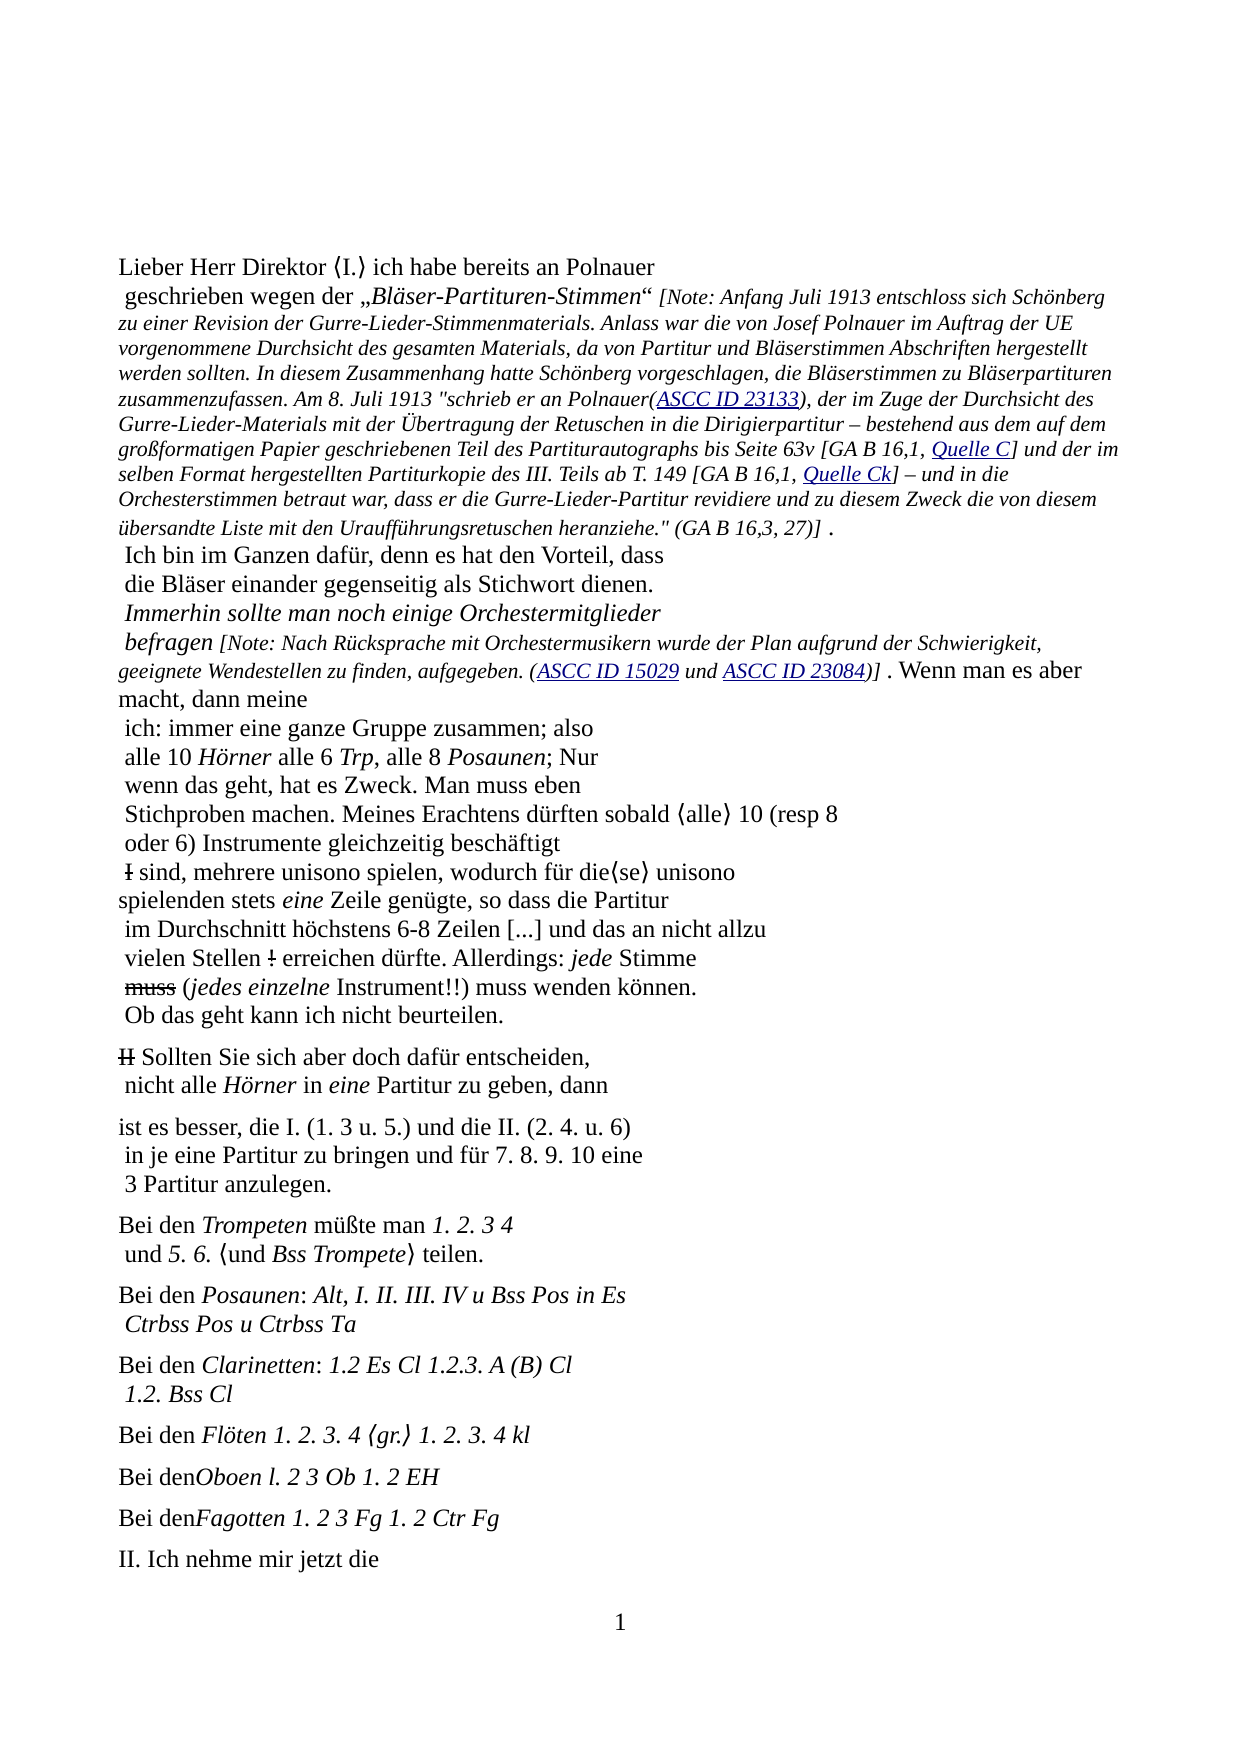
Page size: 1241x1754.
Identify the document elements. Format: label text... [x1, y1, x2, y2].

text Lieber Herr Direktor ⟨I.⟩ ich habe bereits an Polnauer geschrieben wegen der „Bläser-Partituren-Stimmen“ [Note: Anfang Juli 1913 entschloss sich Schönberg zu einer Revision der Gurre-Lieder-Stimmenmaterials. Anlass war die von Josef Polnauer im Auftrag der UE vorgenommene Durchsicht des gesamten Materials, da von Partitur und Bläserstimmen Abschriften hergestellt werden sollten. In diesem Zusammenhang hatte Schönberg vorgeschlagen, die Bläserstimmen zu Bläserpartituren zusammenzufassen. Am 8. Juli 1913 "schrieb er an Polnauer(ASCC ID 23133), der im Zuge der Durchsicht des Gurre-Lieder-Materials mit der Übertragung der Retuschen in die Dirigierpartitur – bestehend aus dem auf dem großformatigen Papier geschriebenen Teil des Partiturautographs bis Seite 63v [GA B 16,1, Quelle C] und der im selben Format hergestellten Partiturkopie des III. Teils ab T. 149 [GA B 16,1, Quelle Ck] – und in die Orchesterstimmen betraut war, dass er die Gurre-Lieder-Partitur revidiere und zu diesem Zweck die von diesem übersandte Liste mit den Uraufführungsretuschen heranziehe." (GA B 16,3, 27)] . Ich bin im Ganzen dafür, denn es hat den Vorteil, dass die Bläser einander gegenseitig als Stichwort dienen. Immerhin sollte man noch einige Orchestermitglieder befragen [Note: Nach Rücksprache mit Orchestermusikern wurde der Plan aufgrund der Schwierigkeit, geeignete Wendestellen zu finden, aufgegeben. (ASCC ID 15029 und ASCC ID 23084)] . Wenn man es aber macht, dann meine ich: immer eine ganze Gruppe zusammen; also alle 10 Hörner alle 6 Trp, alle 8 Posaunen; Nur wenn das geht, hat es Zweck. Man muss eben Stichproben machen. Meines Erachtens dürften sobald ⟨alle⟩ 10 (resp 8 oder 6) Instrumente gleichzeitig beschäftigt I sind, mehrere unisono spielen, wodurch für die⟨se⟩ unisono spielenden stets eine Zeile genügte, so dass die Partitur im Durchschnitt höchstens 6-8 Zeilen [...] und das an nicht allzu vielen Stellen ! erreichen dürfte. Allerdings: jede Stimme muss (jedes einzelne Instrument!!) muss wenden können. Ob das geht kann ich nicht beurteilen. [118, 252, 1122, 1029]
text Bei den Clarinetten: 1.2 Es Cl 1.2.3. A (B) Cl 1.2. Bss Cl [118, 1350, 1122, 1408]
text II Sollten Sie sich aber doch dafür entscheiden, nicht alle Hörner in eine Partitur zu geben, dann [118, 1042, 1122, 1099]
text Bei den Flöten 1. 2. 3. 4 ⟨gr.⟩ 1. 2. 3. 4 kl [118, 1420, 1122, 1449]
text Bei den Trompeten müßte man 1. 2. 3 4 und 5. 6. ⟨und Bss Trompete⟩ teilen. [118, 1210, 1122, 1268]
text ist es besser, die I. (1. 3 u. 5.) und die II. (2. 4. u. 6) in je eine Partitur zu bringen und für 7. 8. 9. 10 eine 3 Partitur anzulegen. [118, 1112, 1122, 1198]
text II. Ich nehme mir jetzt die Gurre Partitur [Note: Erstdruck. Faksimile der Partiturreinschrift (Studienpartitur)(Quelle D)] vor um etwaige Änderungen noch rechtzeitig zu nennen. Ich hoffe diese Arbeit in cirka 6-8 Tagen erledigt zu haben. [118, 1544, 1122, 1573]
text Bei den Posaunen: Alt, I. II. III. IV u Bss Pos in Es Ctrbss Pos u Ctrbss Ta [118, 1280, 1122, 1338]
text Bei denOboen l. 2 3 Ob 1. 2 EH [118, 1462, 1122, 1490]
text Bei denFagotten 1. 2 3 Fg 1. 2 Ctr Fg [118, 1503, 1122, 1532]
